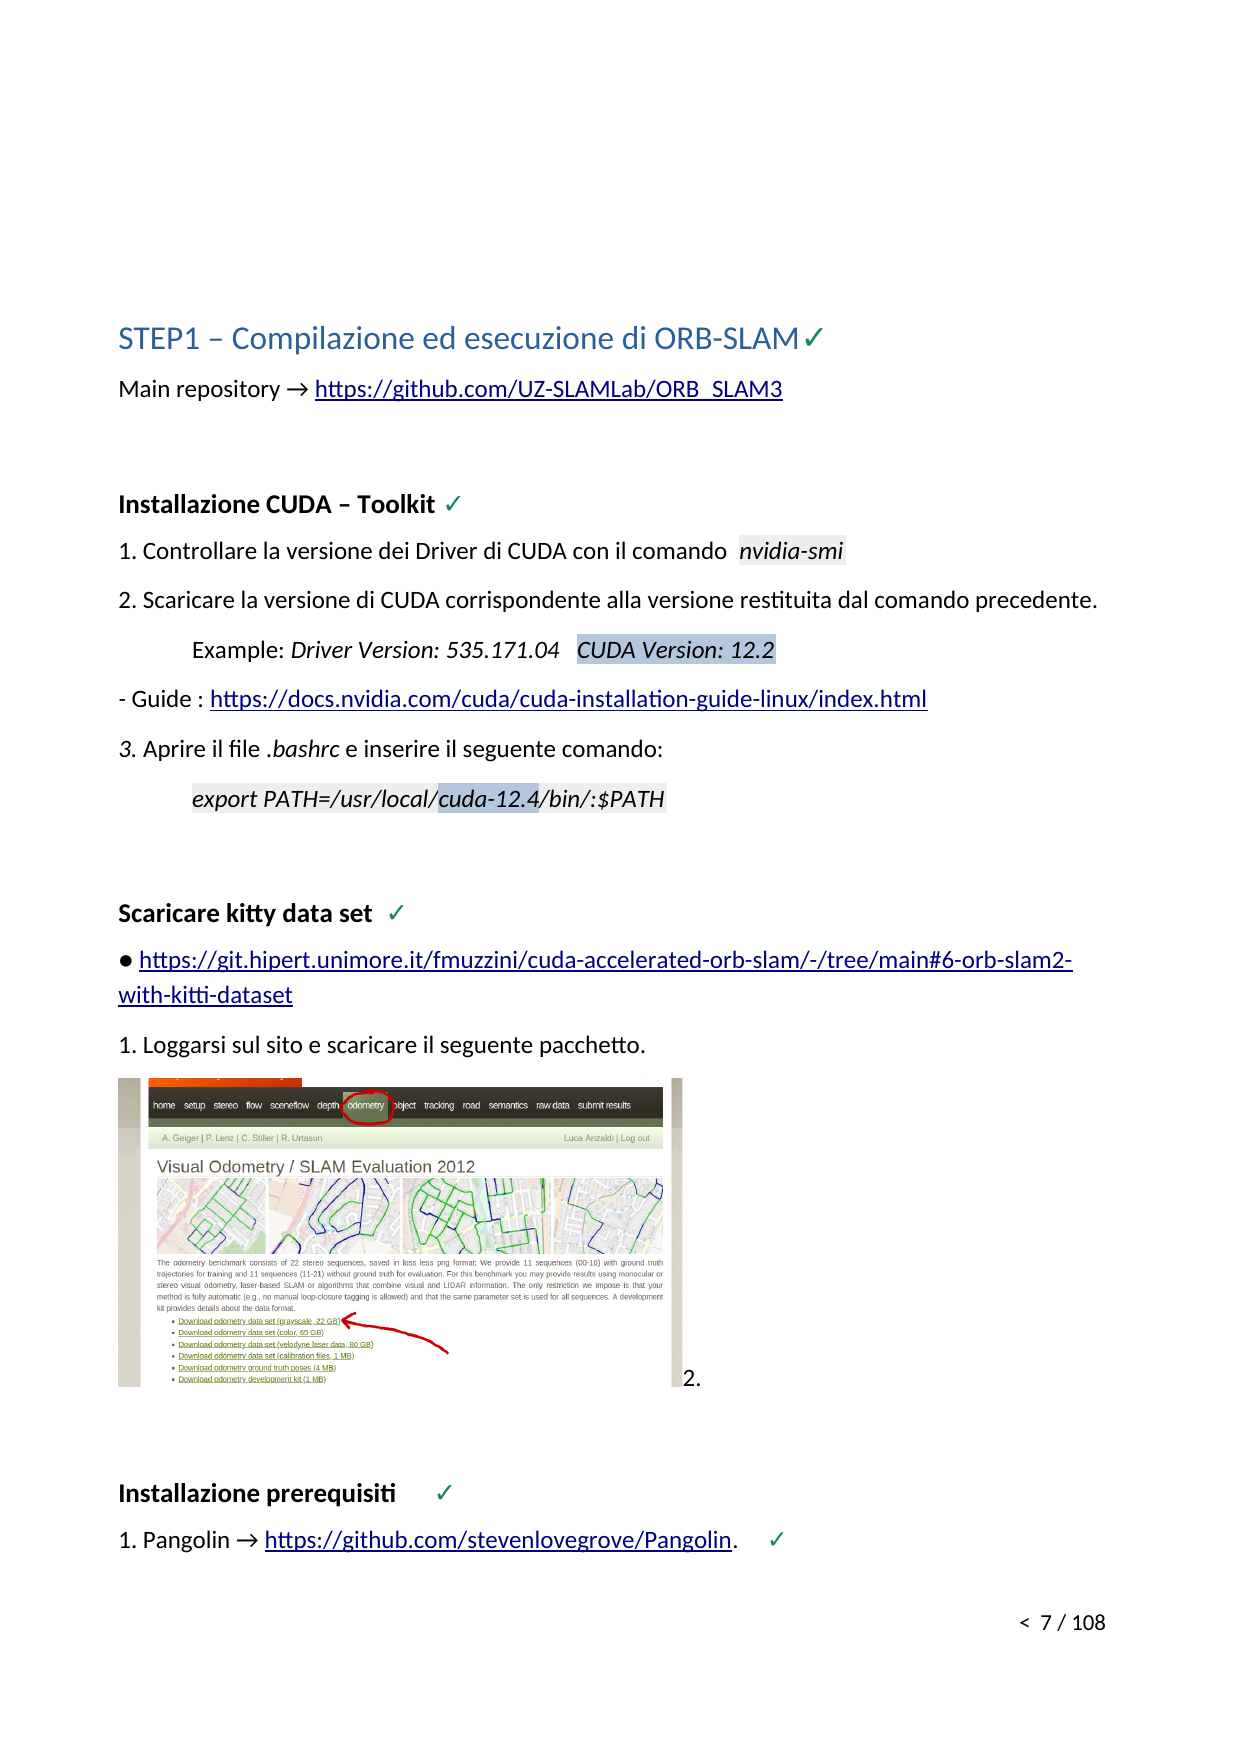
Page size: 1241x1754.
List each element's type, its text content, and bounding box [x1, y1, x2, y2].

text Example: Driver Version: 535.171.04 CUDA Version: 12.2 [118, 634, 1122, 664]
text export PATH=/usr/local/cuda-12.4/bin/:$PATH [118, 783, 1122, 813]
text - Guide : https://docs.nvidia.com/cuda/cuda-installation-guide-linux/index.html [118, 683, 1122, 714]
text 1. Loggarsi sul sito e scaricare il seguente pacchetto. [118, 1029, 1122, 1059]
text 2. [118, 1078, 1122, 1393]
text 1. Controllare la versione dei Driver di CUDA con il comando nvidia-smi [118, 535, 1122, 565]
subtitle STEP1 – Compilazione ed esecuzione di ORB-SLAM✓ [118, 317, 1122, 358]
text 3. Aprire il file .bashrc e inserire il seguente comando: [118, 733, 1122, 764]
subtitle Installazione CUDA – Toolkit ✓ [118, 487, 1122, 520]
text 2. Scaricare la versione di CUDA corrispondente alla versione restituita dal comando precedente. [118, 584, 1122, 615]
text Main repository → https://github.com/UZ-SLAMLab/ORB_SLAM3 [118, 373, 1122, 404]
text 1. Pangolin → https://github.com/stevenlovegrove/Pangolin. ✓ [118, 1524, 1122, 1555]
text ● https://git.hipert.unimore.it/fmuzzini/cuda-accelerated-orb-slam/-/tree/main#6-orb-slam2-with-kitti-dataset [118, 944, 1122, 1010]
subtitle Scaricare kitty data set ✓ [118, 896, 1122, 929]
picture [118, 1078, 683, 1387]
subtitle Installazione prerequisiti ✓ [118, 1476, 1122, 1509]
